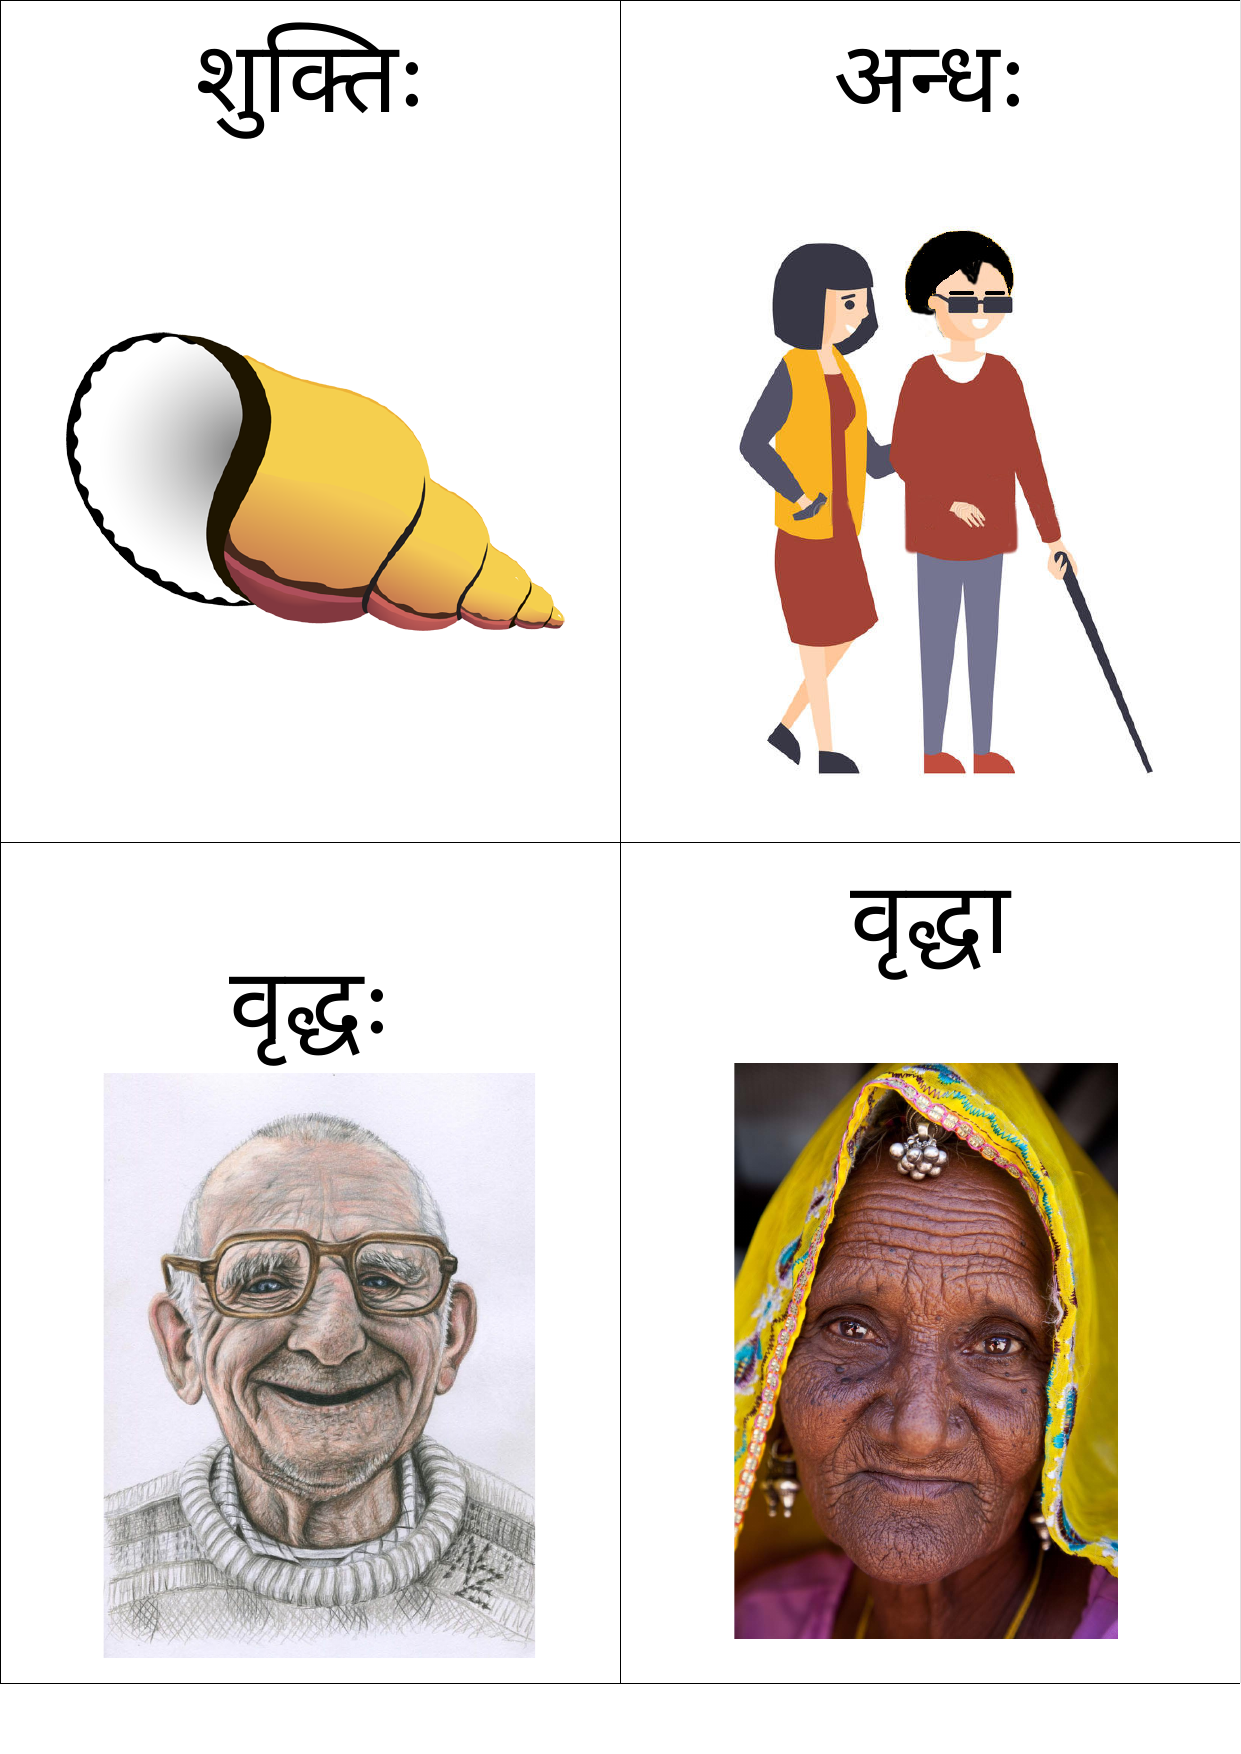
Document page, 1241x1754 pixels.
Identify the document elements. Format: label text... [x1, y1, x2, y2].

table_header अन्धः [621, 1, 1240, 842]
table_cell वृद्धा [621, 843, 1240, 1683]
picture [720, 218, 1172, 799]
table_cell वृद्धः [1, 843, 620, 1683]
picture [40, 268, 578, 724]
table_header शुक्तिः [1, 1, 620, 842]
picture [103, 1073, 536, 1658]
picture [734, 1063, 1118, 1639]
